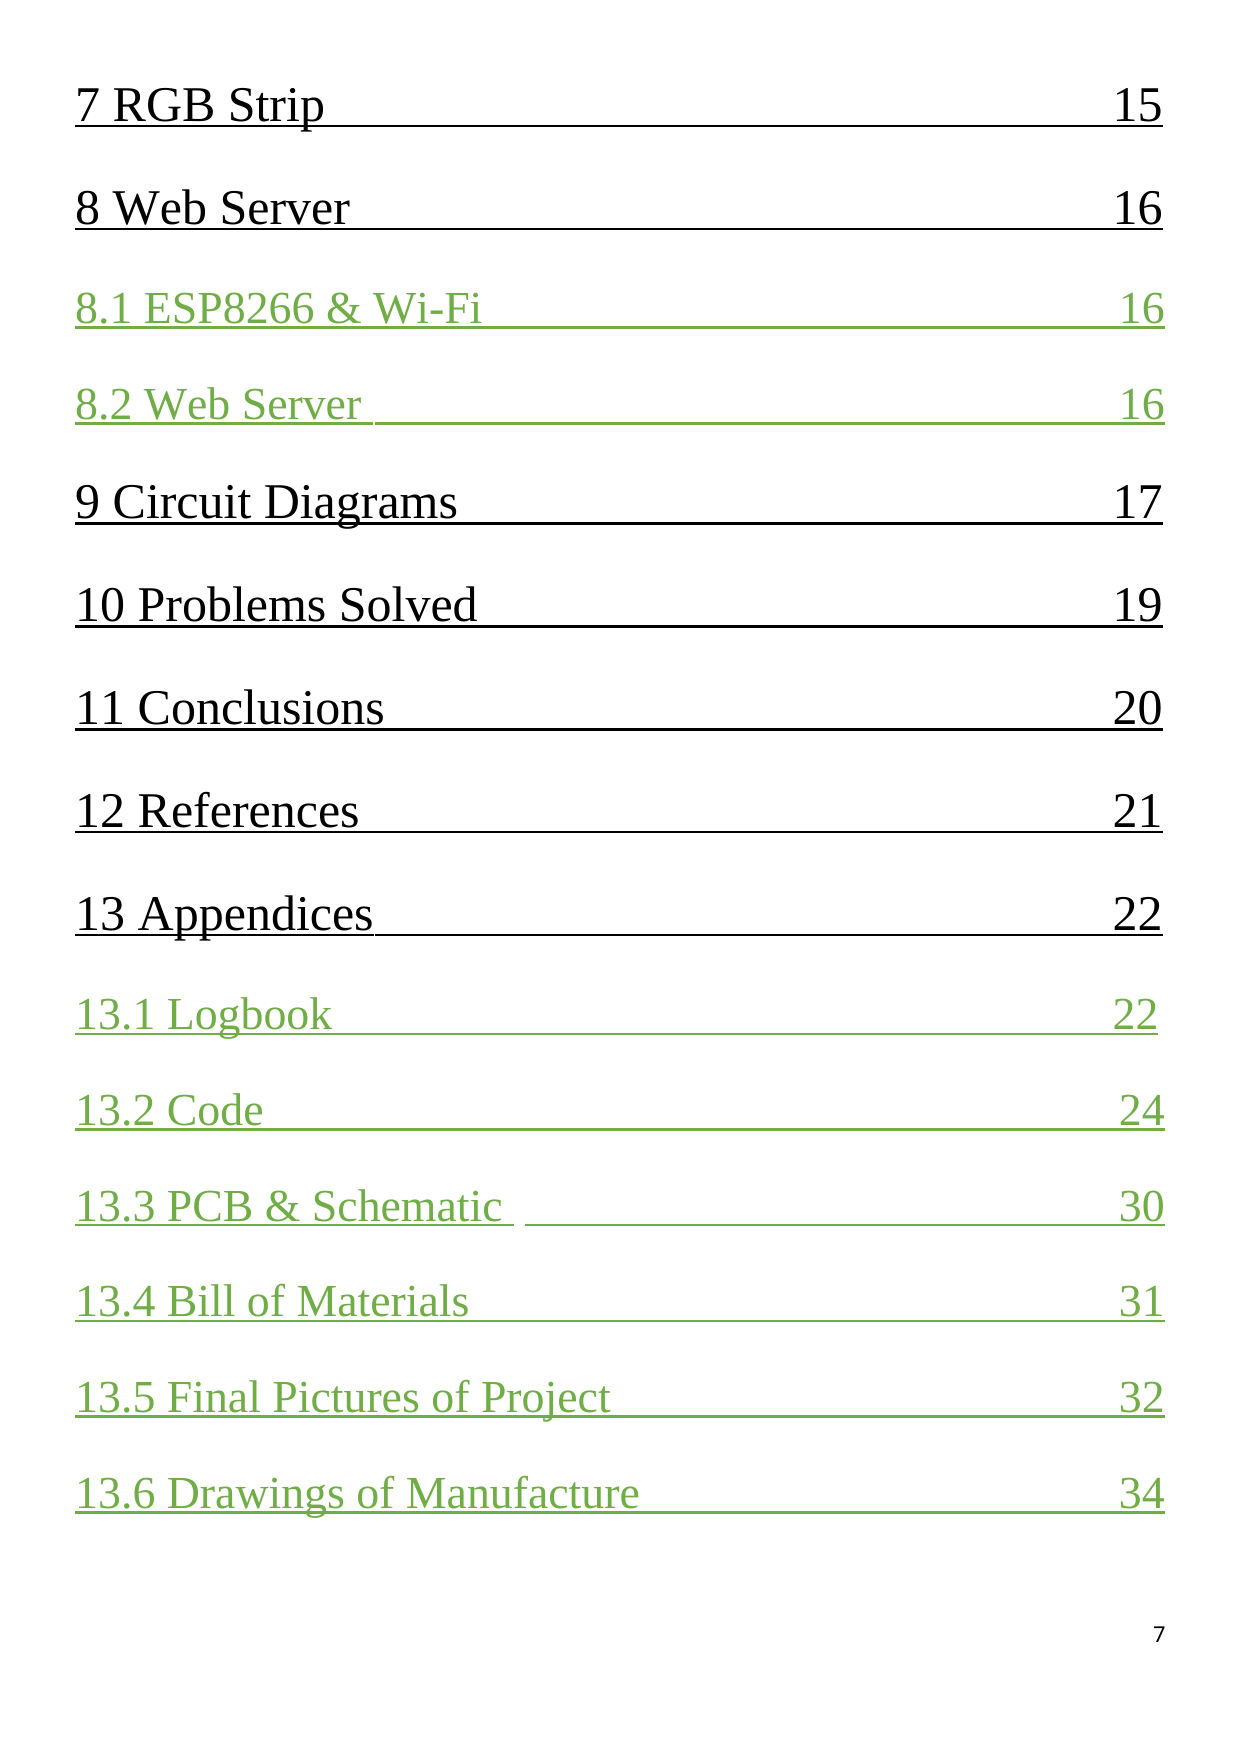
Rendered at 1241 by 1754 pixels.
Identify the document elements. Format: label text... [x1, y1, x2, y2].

text 8 Web Server 16 [75, 178, 1165, 235]
text 13.4 Bill of Materials 31 [75, 1274, 1165, 1320]
text 8.1 ESP8266 & Wi-Fi 16 [75, 281, 1165, 326]
text 13.3 PCB & Schematic 30 [75, 1178, 1165, 1231]
text 11 Conclusions 20 [75, 678, 1165, 736]
text 9 Circuit Diagrams 17 [75, 472, 1165, 530]
text [75, 1322, 1165, 1327]
text [75, 329, 1165, 333]
text 13.1 Logbook 22 [75, 987, 1165, 1039]
text 13.5 Final Pictures of Project 32 [75, 1370, 1165, 1415]
text [75, 1131, 1165, 1135]
text 7 RGB Strip 15 [75, 75, 1165, 132]
text 13.2 Code 24 [75, 1083, 1165, 1128]
text [75, 1514, 311, 1518]
text 8.2 Web Server 16 [75, 377, 1165, 429]
text 13 Appendices 22 [75, 884, 1165, 941]
text [548, 1418, 1165, 1422]
text 10 Problems Solved 19 [75, 575, 1165, 633]
text [319, 1514, 1165, 1518]
text [75, 1418, 544, 1422]
text 13.6 Drawings of Manufacture 34 [75, 1466, 1165, 1511]
text 12 References 21 [75, 781, 1165, 838]
